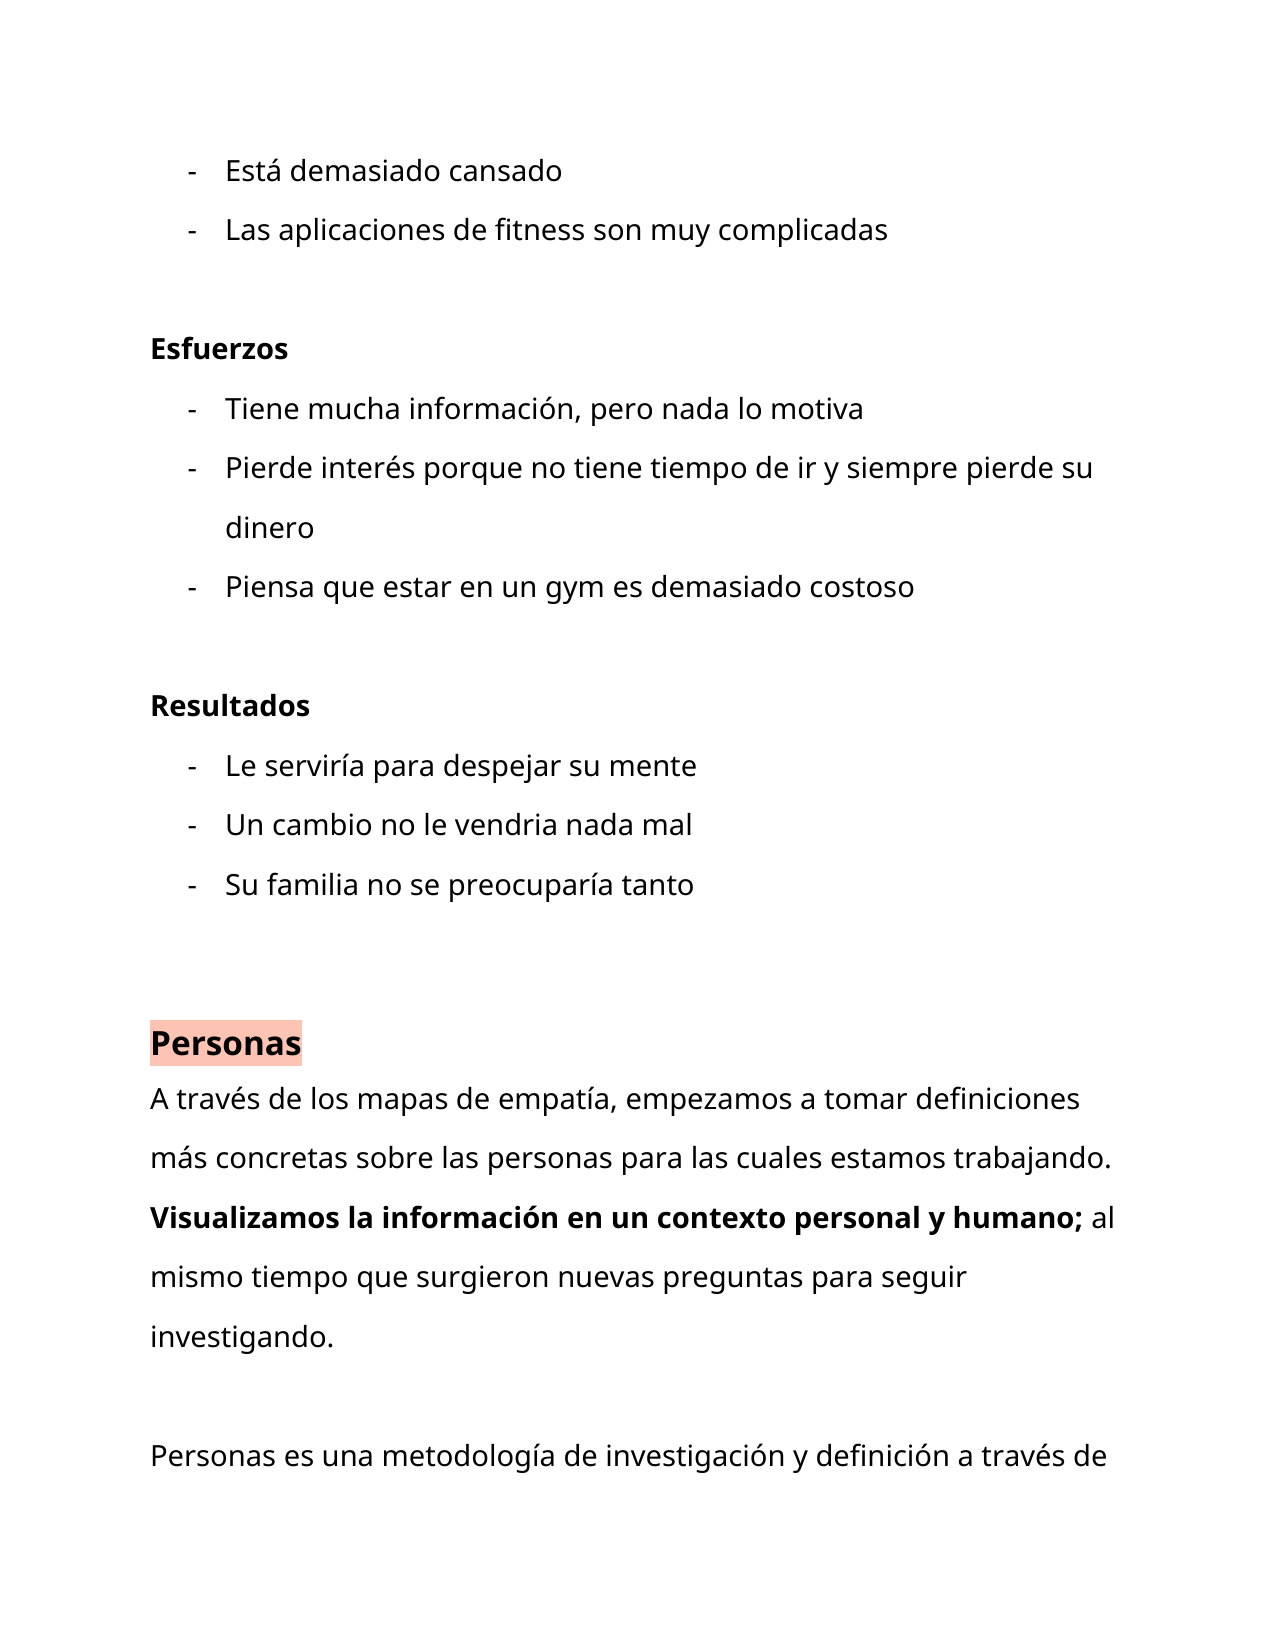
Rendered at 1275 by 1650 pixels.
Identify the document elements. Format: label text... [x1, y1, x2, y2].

text Resultados [150, 685, 1125, 725]
list Pierde interés porque no tiene tiempo de ir y siempre pierde su dinero [187, 447, 1125, 547]
text Esfuerzos [150, 328, 1125, 368]
list Su familia no se preocuparía tanto [187, 864, 1125, 903]
list Las aplicaciones de fitness son muy complicadas [187, 209, 1125, 249]
subtitle Personas [302, 1020, 1125, 1066]
text Personas es una metodología de investigación y definición a través de [150, 1435, 1125, 1475]
list Tiene mucha información, pero nada lo motiva [187, 388, 1125, 428]
list Está demasiado cansado [187, 150, 1125, 190]
list Piensa que estar en un gym es demasiado costoso [187, 566, 1125, 606]
text A través de los mapas de empatía, empezamos a tomar definiciones más concretas sobre las personas para las cuales estamos trabajando. Visualizamos la información en un contexto personal y humano; al mismo tiempo que surgieron nuevas preguntas para seguir investigando. [150, 1078, 1125, 1356]
list Un cambio no le vendria nada mal [187, 804, 1125, 844]
list Le serviría para despejar su mente [187, 745, 1125, 784]
